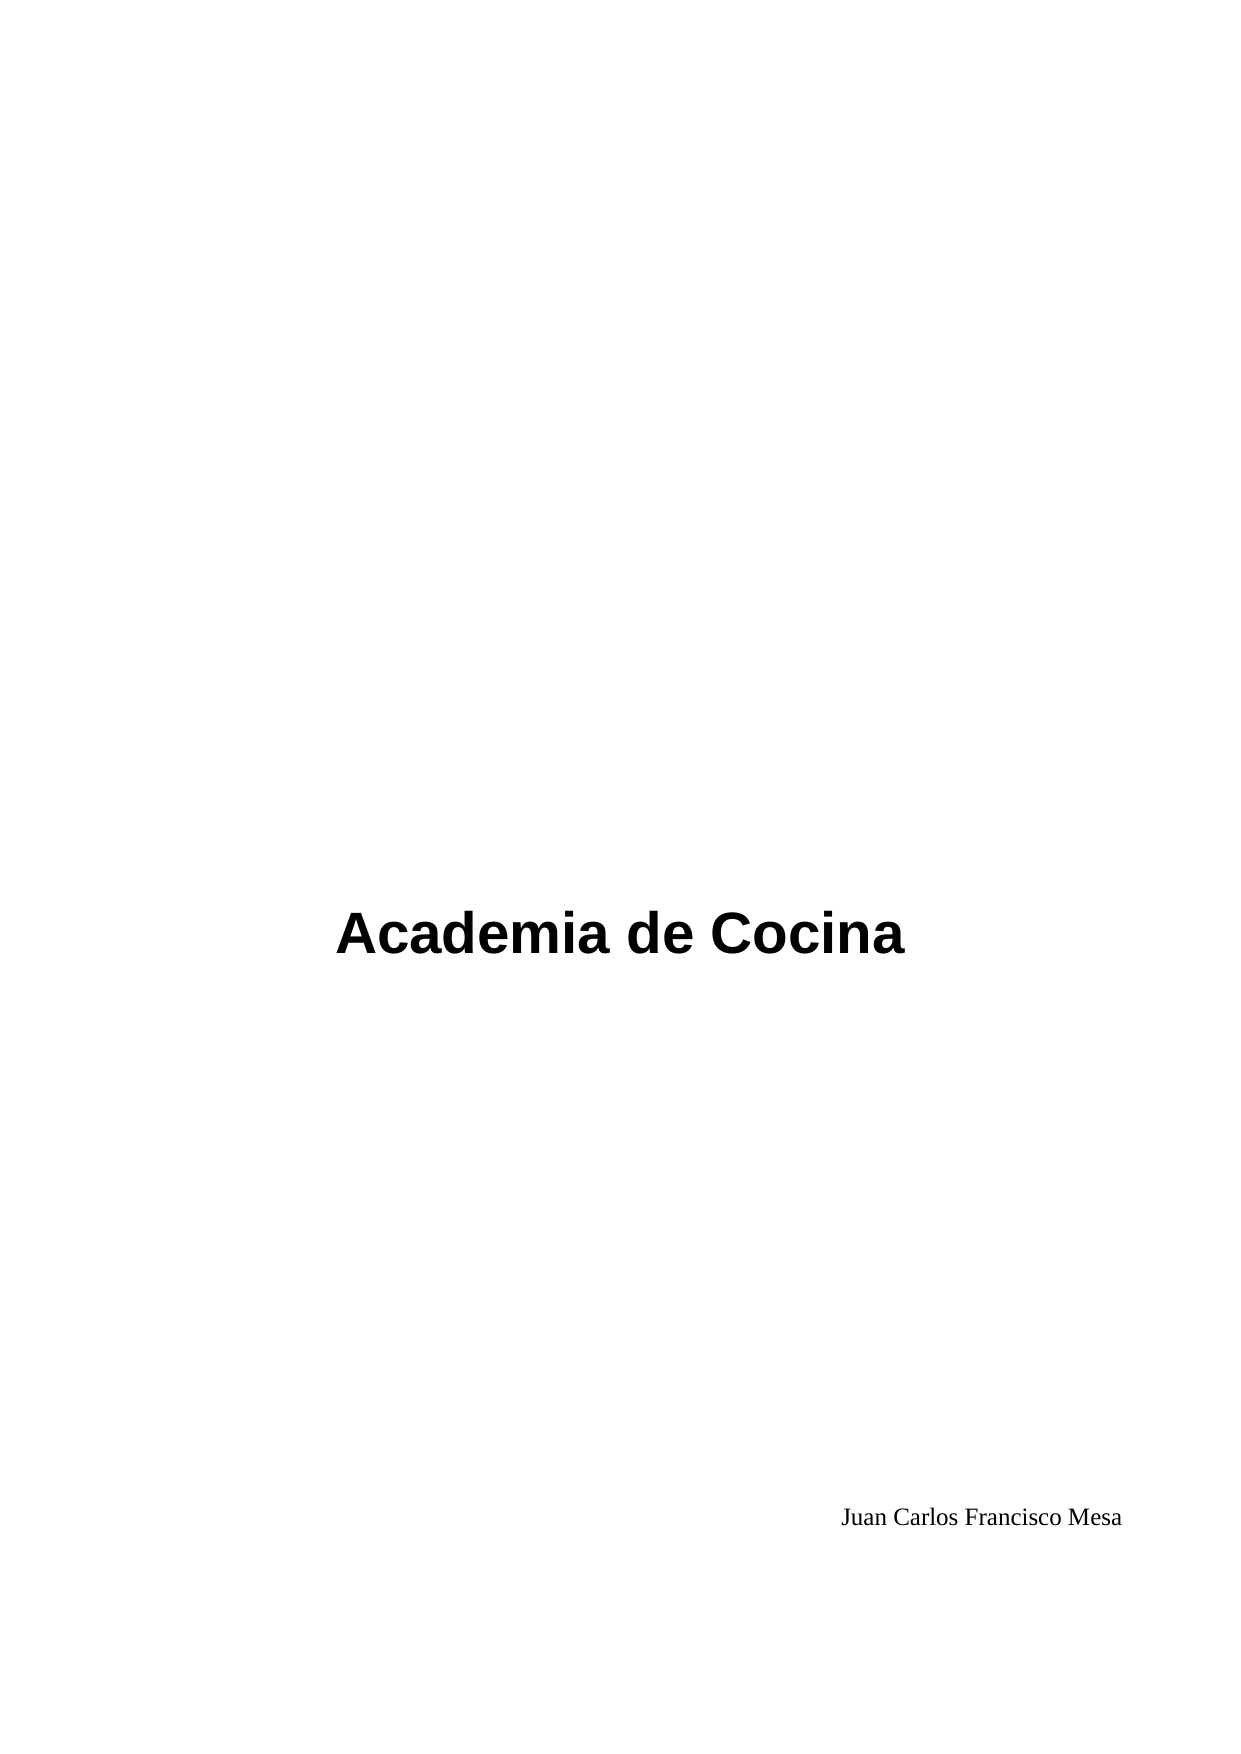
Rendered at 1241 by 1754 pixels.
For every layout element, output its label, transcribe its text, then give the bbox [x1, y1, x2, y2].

title Academia de Cocina [118, 898, 1122, 966]
text Juan Carlos Francisco Mesa [118, 1502, 1122, 1530]
